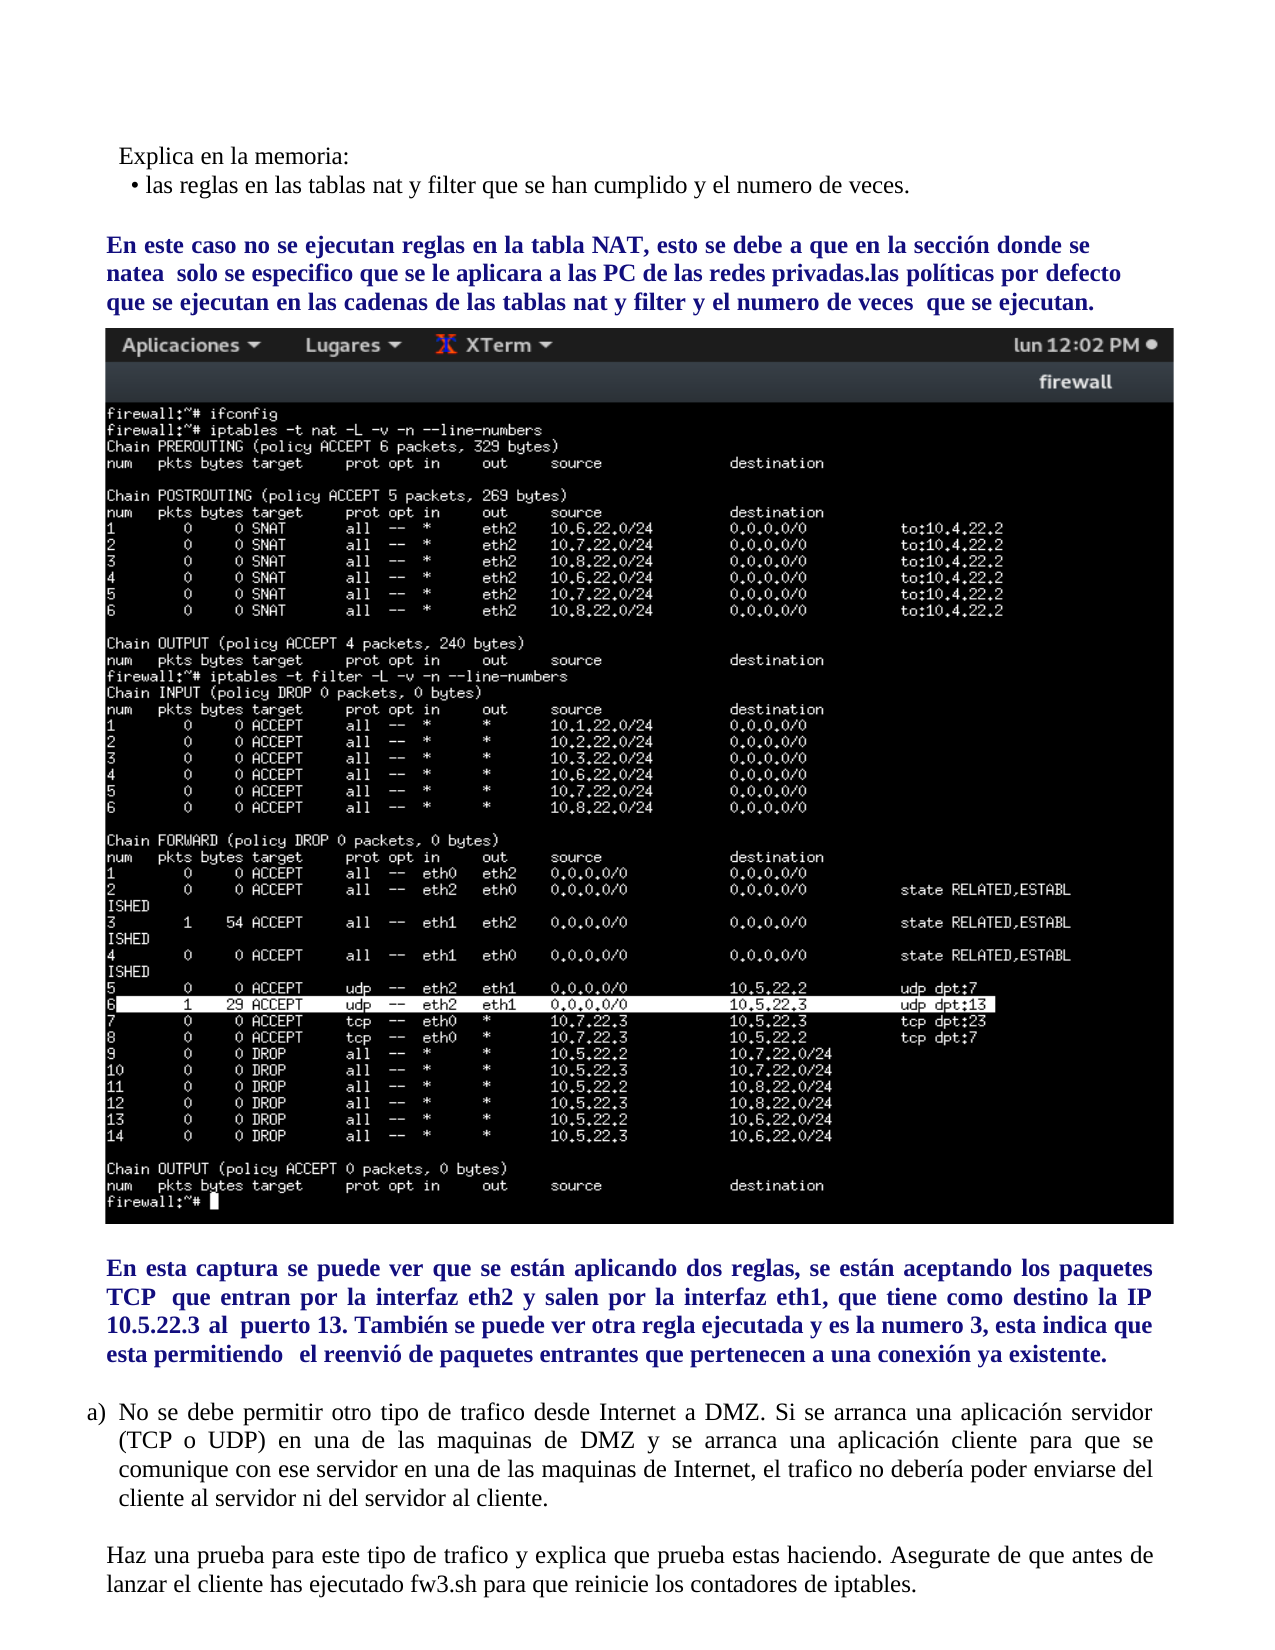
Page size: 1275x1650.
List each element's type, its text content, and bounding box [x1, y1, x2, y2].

text Haz una prueba para este tipo de trafico y explica que prueba estas haciendo. Asegurate de que antes de lanzar el cliente has ejecutado fw3.sh para que reinicie los contadores de iptables. [106, 1541, 1154, 1598]
text Explica en la memoria: [118, 141, 1167, 170]
list las reglas en las tablas nat y filter que se han cumplido y el numero de veces. [133, 170, 1167, 199]
text En esta captura se puede ver que se están aplicando dos reglas, se están aceptando los paquetes TCP que entran por la interfaz eth2 y salen por la interfaz eth1, que tiene como destino la IP 10.5.22.3 al puerto 13. También se puede ver otra regla ejecutada y es la numero 3, esta indica que esta permitiendo el reenvió de paquetes entrantes que pertenecen a una conexión ya existente. [106, 1253, 1153, 1368]
list No se debe permitir otro tipo de trafico desde Internet a DMZ. Si se arranca una aplicación servidor (TCP o UDP) en una de las maquinas de DMZ y se arranca una aplicación cliente para que se comunique con ese servidor en una de las maquinas de Internet, el trafico no debería poder enviarse del cliente al servidor ni del servidor al cliente. [106, 1397, 1154, 1512]
text En este caso no se ejecutan reglas en la tabla NAT, esto se debe a que en la sección donde se natea solo se especifico que se le aplicara a las PC de las redes privadas.las políticas por defecto que se ejecutan en las cadenas de las tablas nat y filter y el numero de veces que se ejecutan. [106, 230, 1148, 316]
